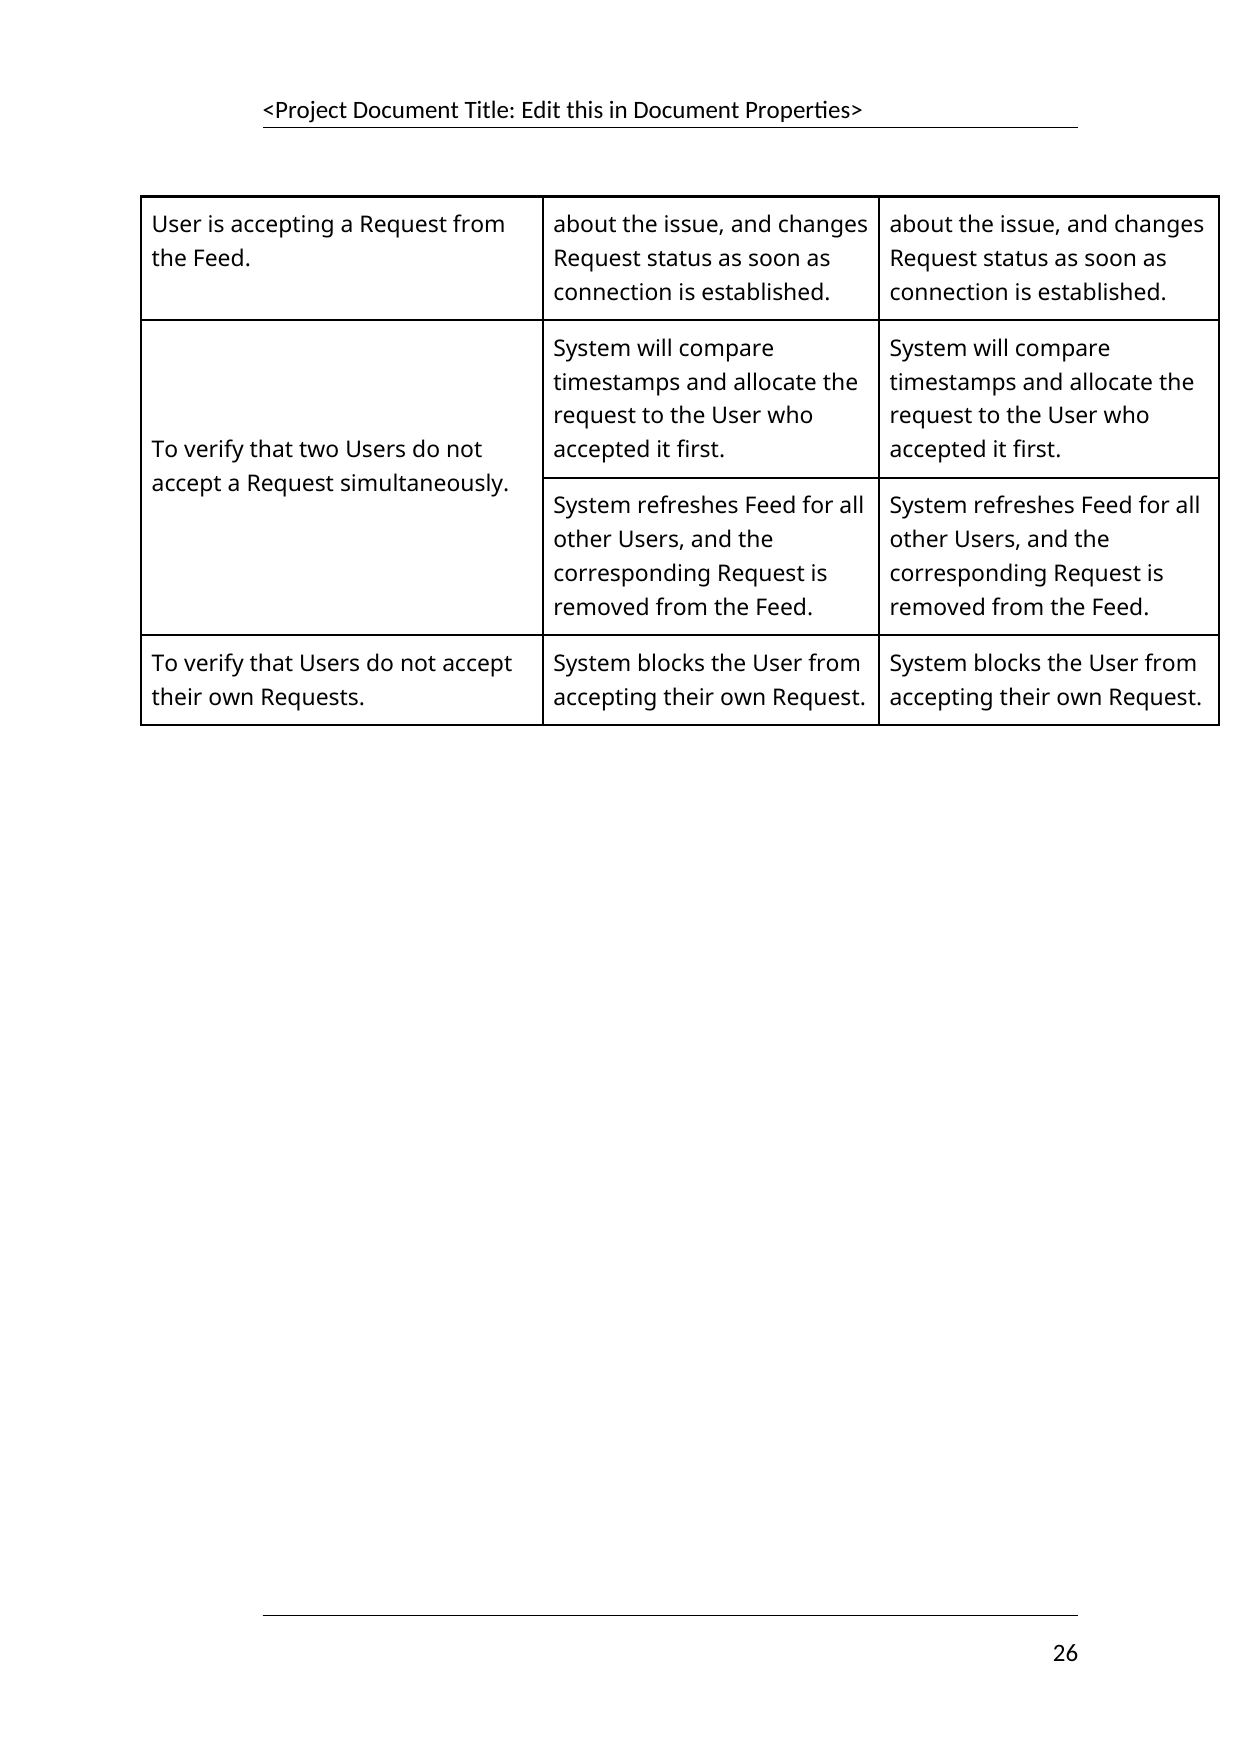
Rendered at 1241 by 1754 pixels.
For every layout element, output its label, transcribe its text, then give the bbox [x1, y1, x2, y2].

table_cell about the issue, and changes Request status as soon as connection is established. [880, 198, 1218, 319]
table_cell System refreshes Feed for all other Users, and the corresponding Request is removed from the Feed. [880, 479, 1218, 634]
table_cell System will compare timestamps and allocate the request to the User who accepted it first. [544, 321, 878, 477]
table_cell To verify that Users do not accept their own Requests. [142, 636, 542, 724]
table_cell System refreshes Feed for all other Users, and the corresponding Request is removed from the Feed. [544, 479, 878, 634]
table_cell User is accepting a Request from the Feed. [142, 198, 542, 319]
table_cell To verify that two Users do not accept a Request simultaneously. [142, 321, 542, 634]
table_cell System blocks the User from accepting their own Request. [880, 636, 1218, 724]
table_cell System will compare timestamps and allocate the request to the User who accepted it first. [880, 321, 1218, 477]
table_cell about the issue, and changes Request status as soon as connection is established. [544, 198, 878, 319]
table_cell System blocks the User from accepting their own Request. [544, 636, 878, 724]
